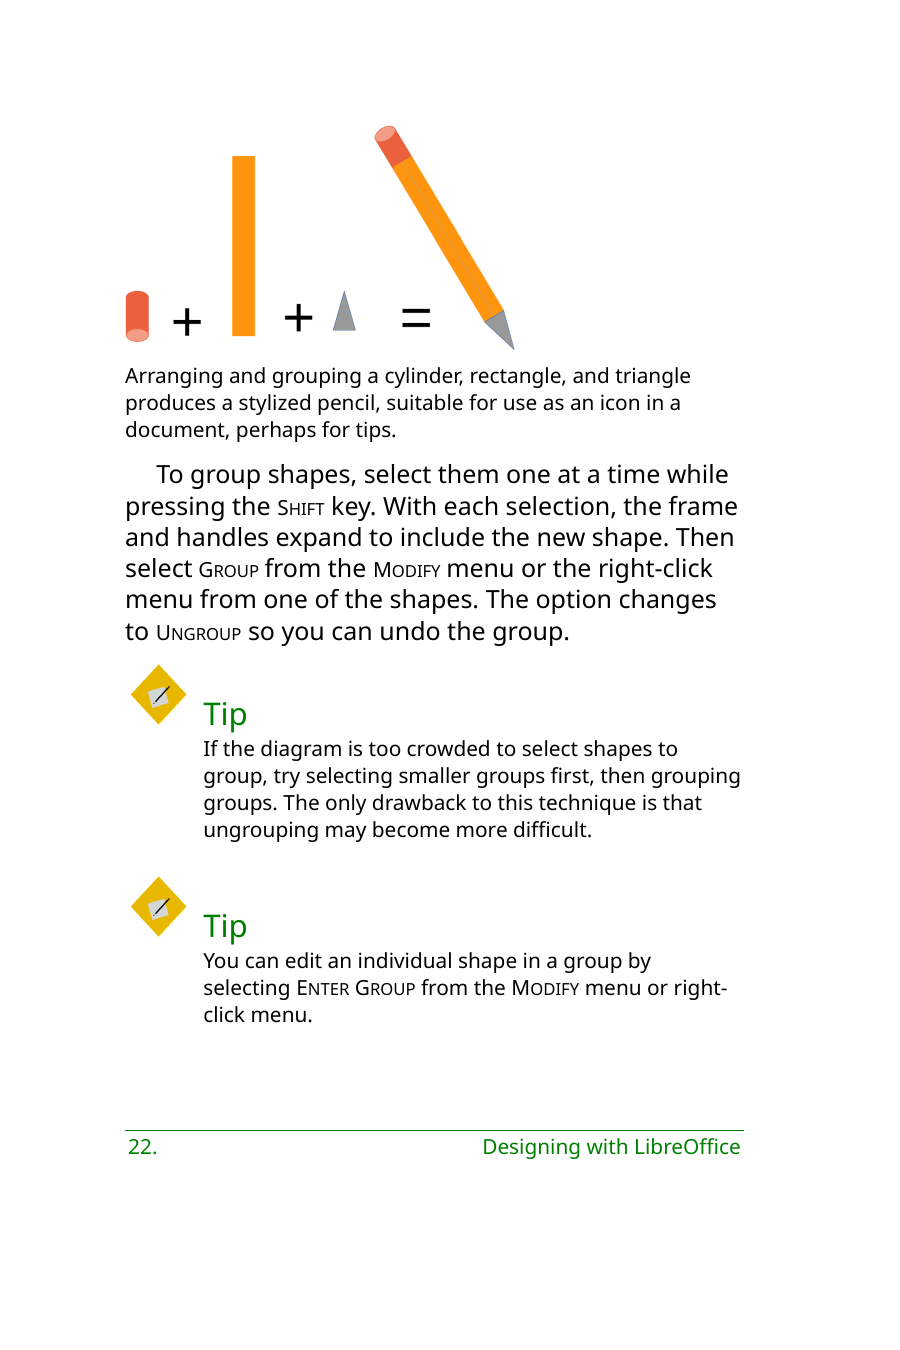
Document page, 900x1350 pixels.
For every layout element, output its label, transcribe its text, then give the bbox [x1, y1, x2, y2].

list Tip [125, 662, 744, 735]
list Tip [125, 874, 744, 947]
picture [126, 875, 189, 938]
text You can edit an individual shape in a group by selecting Enter Group from the Modify menu or right-click menu. [203, 947, 744, 1028]
picture [126, 663, 189, 726]
table_cell Arranging and grouping a cylinder, rectangle, and triangle produces a stylized pencil, suitable for use as an icon in a document, perhaps for tips. [125, 354, 744, 443]
table_header [125, 125, 744, 354]
picture [125, 125, 516, 352]
text To group shapes, select them one at a time while pressing the Shift key. With each selection, the frame and handles expand to include the new shape. Then select Group from the Modify menu or the right-click menu from one of the shapes. The option changes to Ungroup so you can undo the group. [125, 459, 744, 646]
text If the diagram is too crowded to select shapes to group, try selecting smaller groups first, then grouping groups. The only drawback to this technique is that ungrouping may become more difficult. [203, 735, 744, 843]
